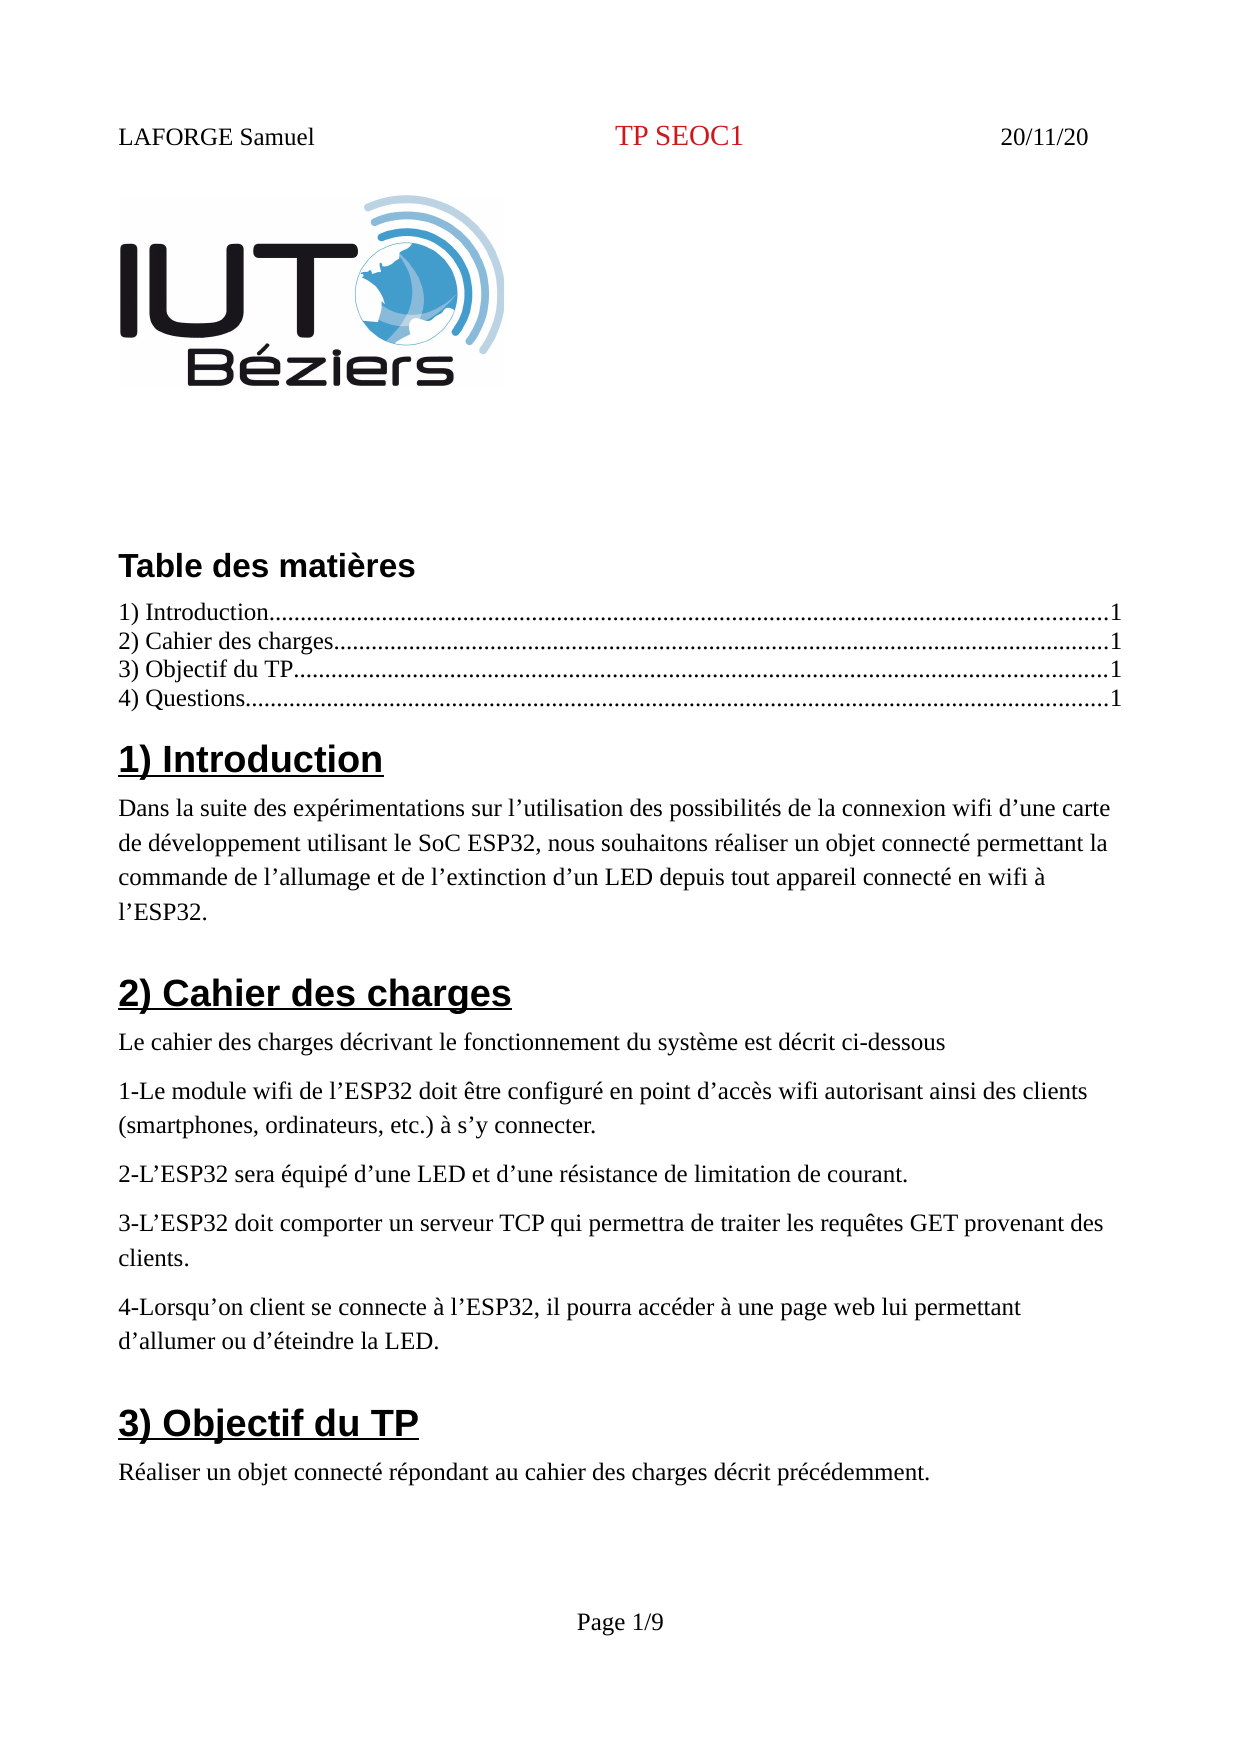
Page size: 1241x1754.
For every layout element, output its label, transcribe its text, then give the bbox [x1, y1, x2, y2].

text 3) Objectif du TP 1 [118, 654, 1122, 683]
text 4) Questions 1 [118, 683, 1122, 712]
text Le cahier des charges décrivant le fonctionnement du système est décrit ci-dessous [118, 1027, 1122, 1056]
text 1) Introduction 1 [118, 597, 1122, 626]
text Réaliser un objet connecté répondant au cahier des charges décrit précédemment. [118, 1457, 1122, 1485]
text 3-L’ESP32 doit comporter un serveur TCP qui permettra de traiter les requêtes GET provenant des clients. [118, 1208, 1122, 1272]
subtitle Table des matières [118, 546, 1122, 584]
text 1-Le module wifi de l’ESP32 doit être configuré en point d’accès wifi autorisant ainsi des clients (smartphones, ordinateurs, etc.) à s’y connecter. [118, 1076, 1122, 1139]
text 4-Lorsqu’on client se connecte à l’ESP32, il pourra accéder à une page web lui permettant d’allumer ou d’éteindre la LED. [118, 1292, 1122, 1355]
subtitle 3) Objectif du TP [118, 1401, 1122, 1444]
text 2) Cahier des charges 1 [118, 626, 1122, 654]
picture [120, 195, 505, 387]
text Dans la suite des expérimentations sur l’utilisation des possibilités de la connexion wifi d’une carte de développement utilisant le SoC ESP32, nous souhaitons réaliser un objet connecté permettant la commande de l’allumage et de l’extinction d’un LED depuis tout appareil connecté en wifi à l’ESP32. [118, 793, 1122, 925]
subtitle 2) Cahier des charges [118, 971, 1122, 1014]
text 2-L’ESP32 sera équipé d’une LED et d’une résistance de limitation de courant. [118, 1159, 1122, 1188]
subtitle 1) Introduction [118, 737, 1122, 781]
